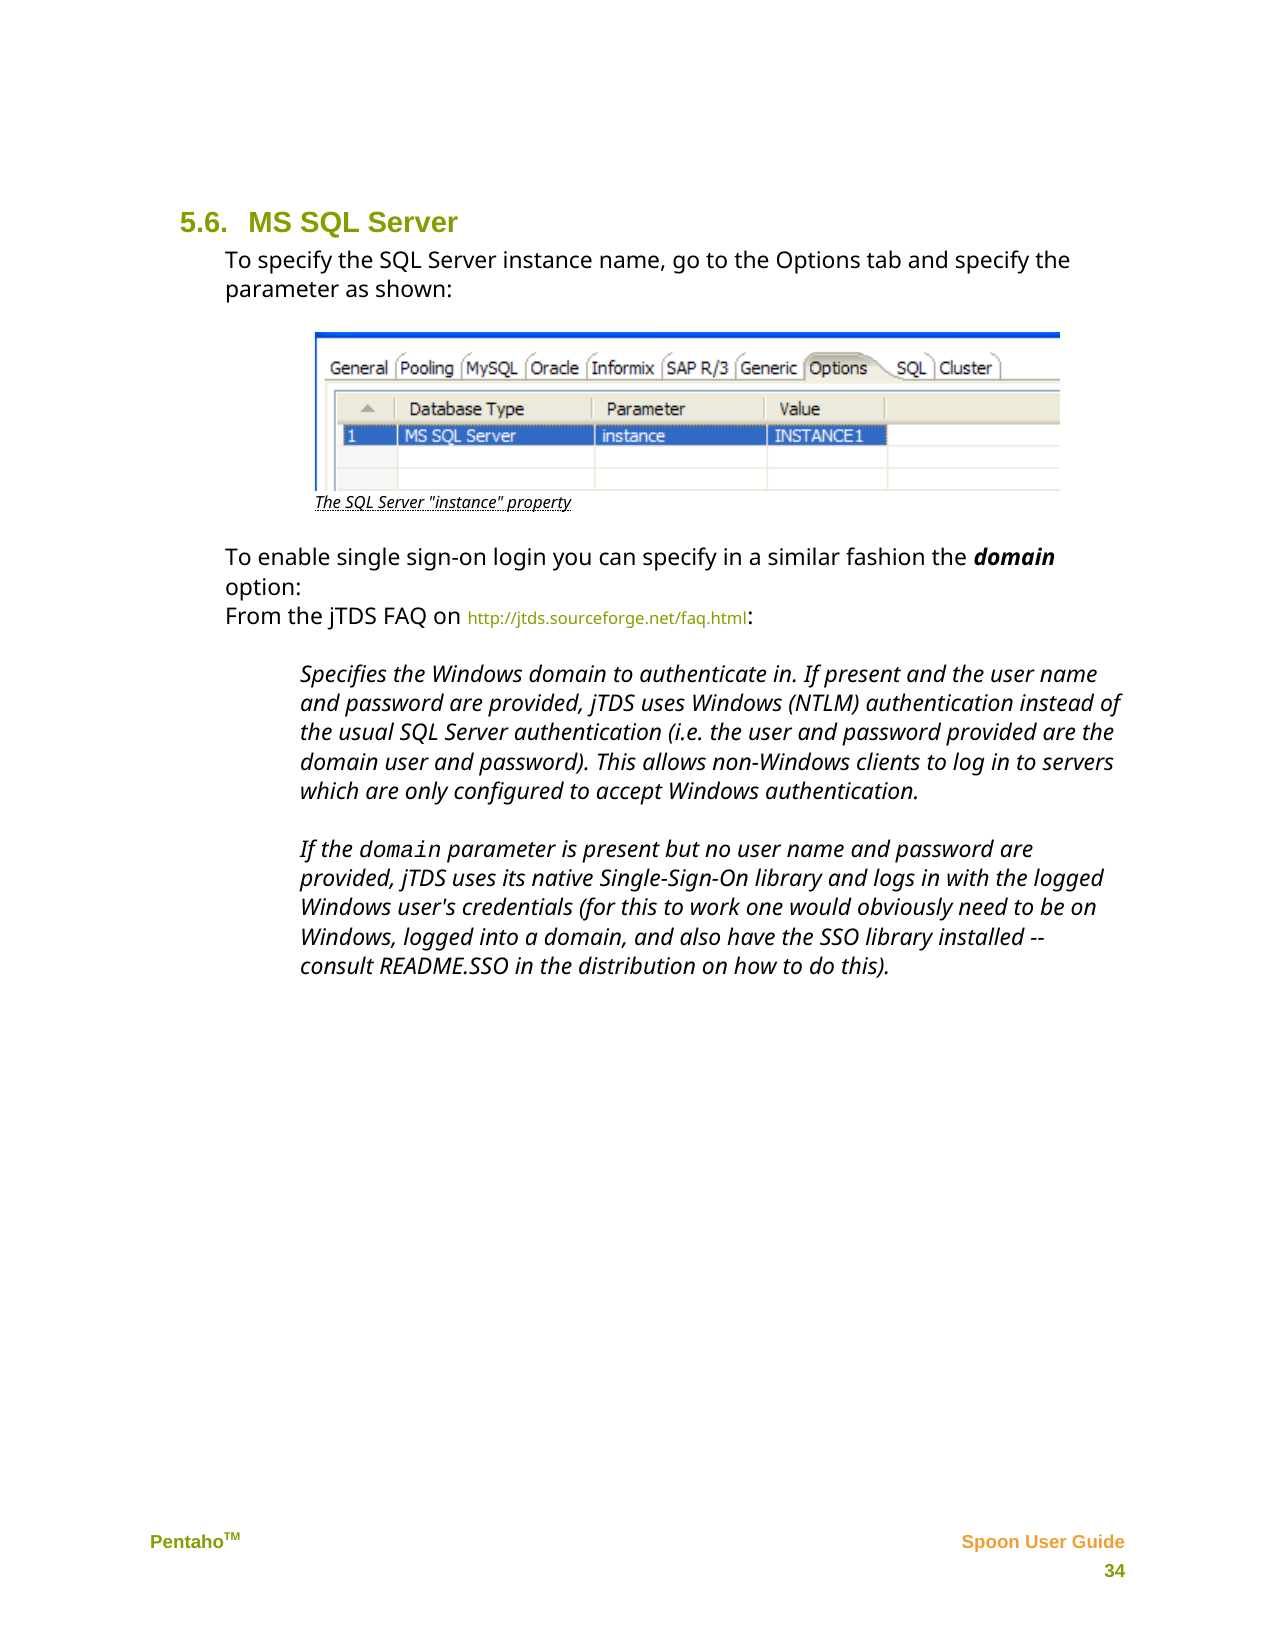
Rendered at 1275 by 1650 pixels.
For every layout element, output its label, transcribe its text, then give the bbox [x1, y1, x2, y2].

text To specify the SQL Server instance name, go to the Options tab and specify the parameter as shown: [225, 245, 1125, 303]
text To enable single sign-on login you can specify in a similar fashion the domain option: [225, 542, 1125, 601]
subtitle MS SQL Server [179, 204, 1125, 239]
text From the jTDS FAQ on http://jtds.sourceforge.net/faq.html: [225, 601, 1125, 630]
picture [314, 332, 1060, 491]
text Specifies the Windows domain to authenticate in. If present and the user name and password are provided, jTDS uses Windows (NTLM) authentication instead of the usual SQL Server authentication (i.e. the user and password provided are the domain user and password). This allows non-Windows clients to log in to servers which are only configured to accept Windows authentication. [300, 659, 1125, 805]
text The SQL Server "instance" property [314, 491, 979, 513]
text If the domain parameter is present but no user name and password are provided, jTDS uses its native Single-Sign-On library and logs in with the logged Windows user's credentials (for this to work one would obviously need to be on Windows, logged into a domain, and also have the SSO library installed -- consult README.SSO in the distribution on how to do this). [300, 805, 1125, 980]
